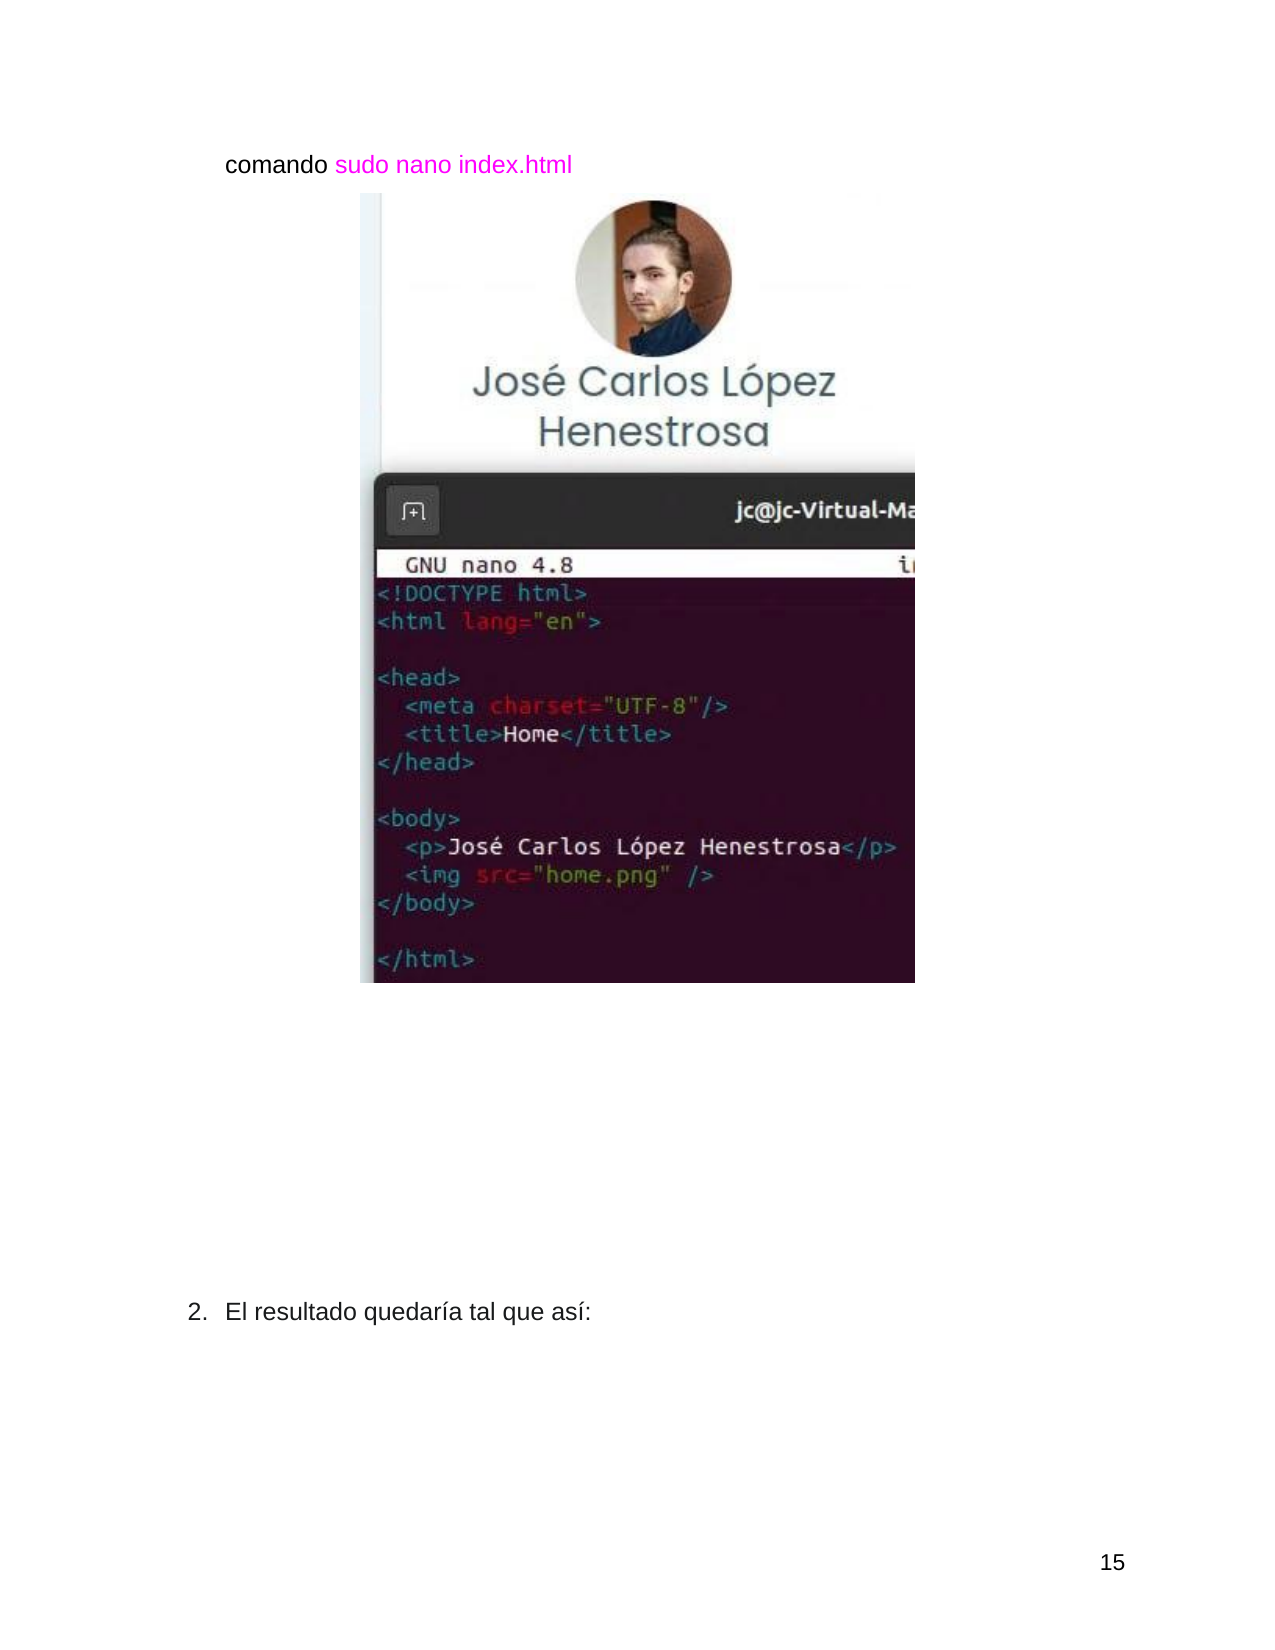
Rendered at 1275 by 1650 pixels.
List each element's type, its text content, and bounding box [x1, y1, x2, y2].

list El resultado quedaría tal que así: [187, 1297, 1125, 1326]
picture [360, 193, 915, 983]
list comando sudo nano index.html [187, 150, 1125, 179]
